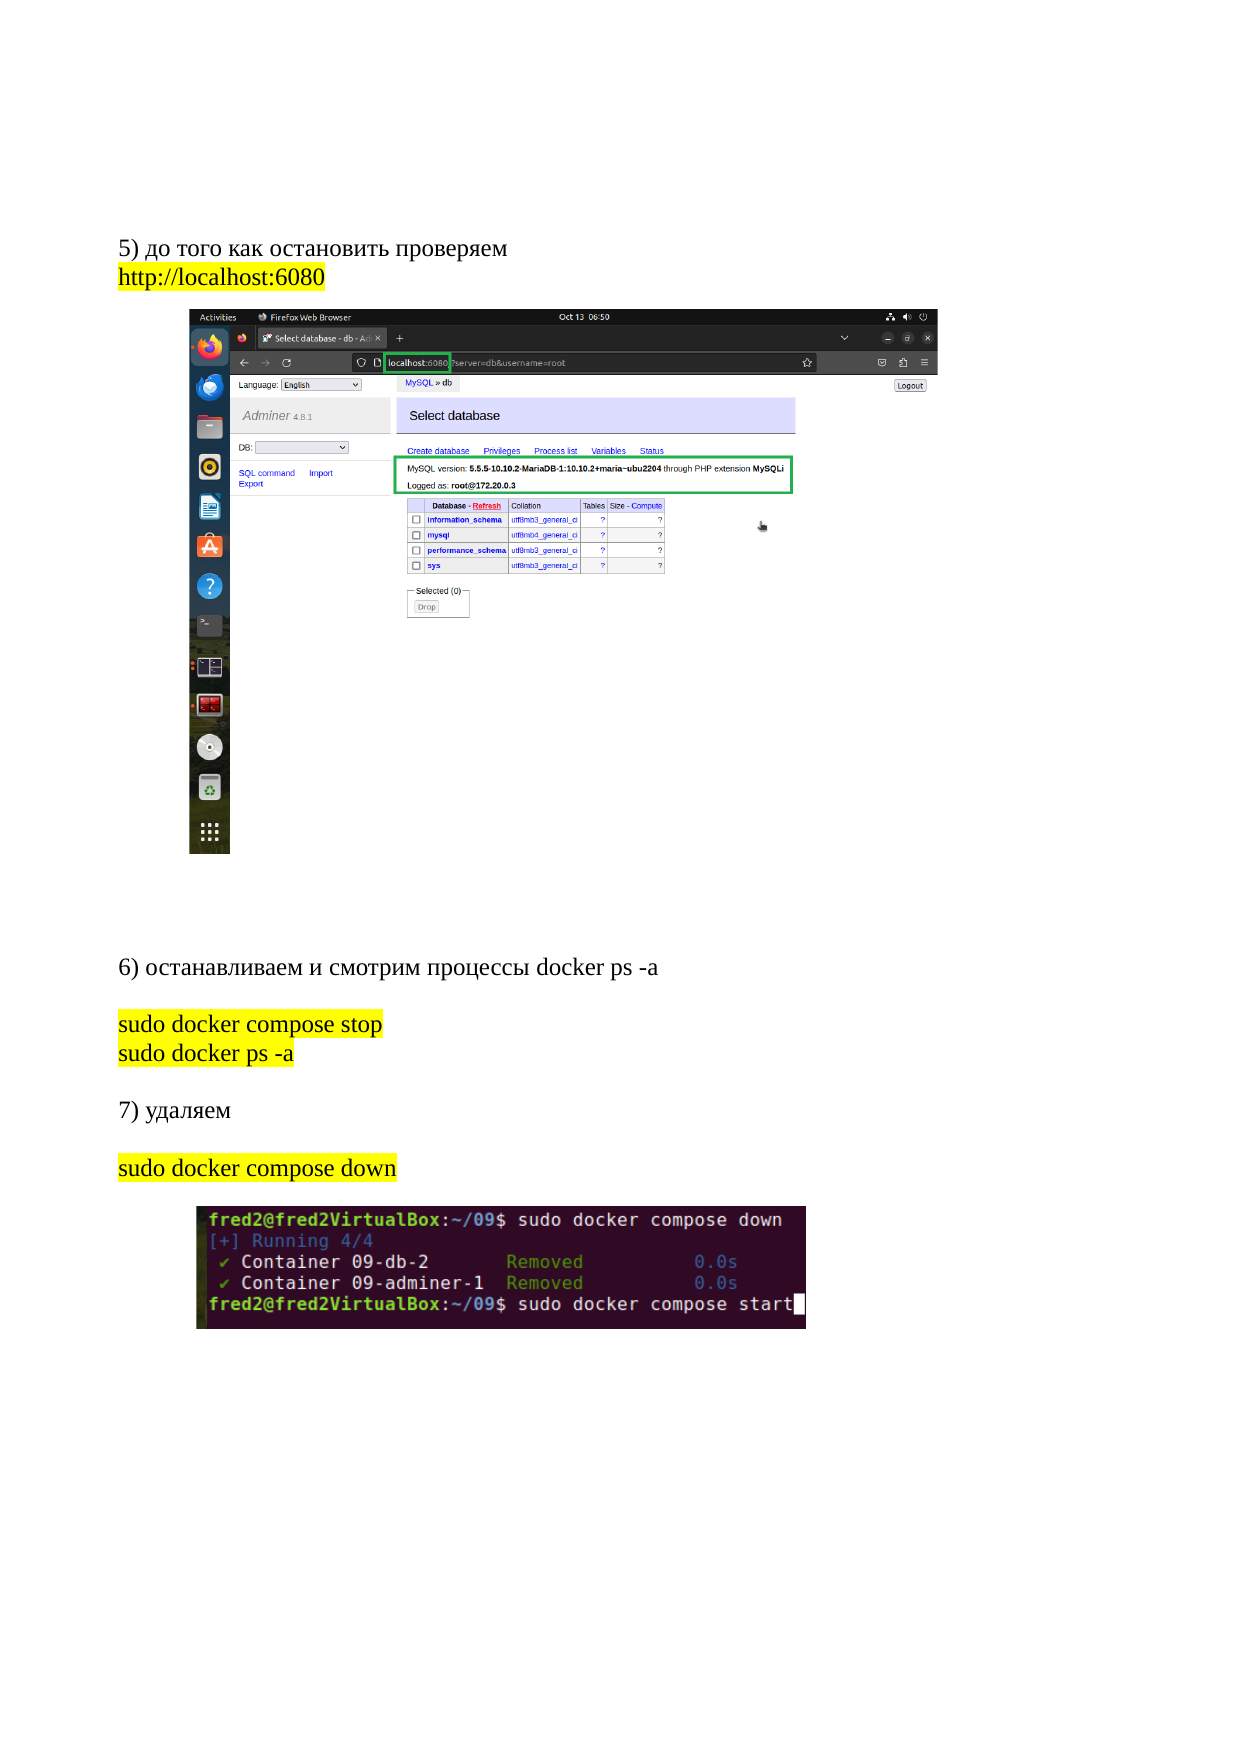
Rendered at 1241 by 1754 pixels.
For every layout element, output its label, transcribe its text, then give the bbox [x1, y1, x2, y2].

text 6) останавливаем и смотрим процессы docker ps -a [118, 952, 1122, 981]
text 7) удаляем [118, 1096, 1122, 1124]
text sudo docker compose down [118, 1153, 1122, 1182]
picture [189, 309, 938, 854]
text sudo docker compose stop [118, 1009, 1122, 1038]
text sudo docker ps -a [118, 1038, 1122, 1067]
picture [196, 1206, 806, 1329]
text 5) до того как остановить проверяем [118, 233, 1122, 262]
text http://localhost:6080 [118, 262, 1122, 291]
